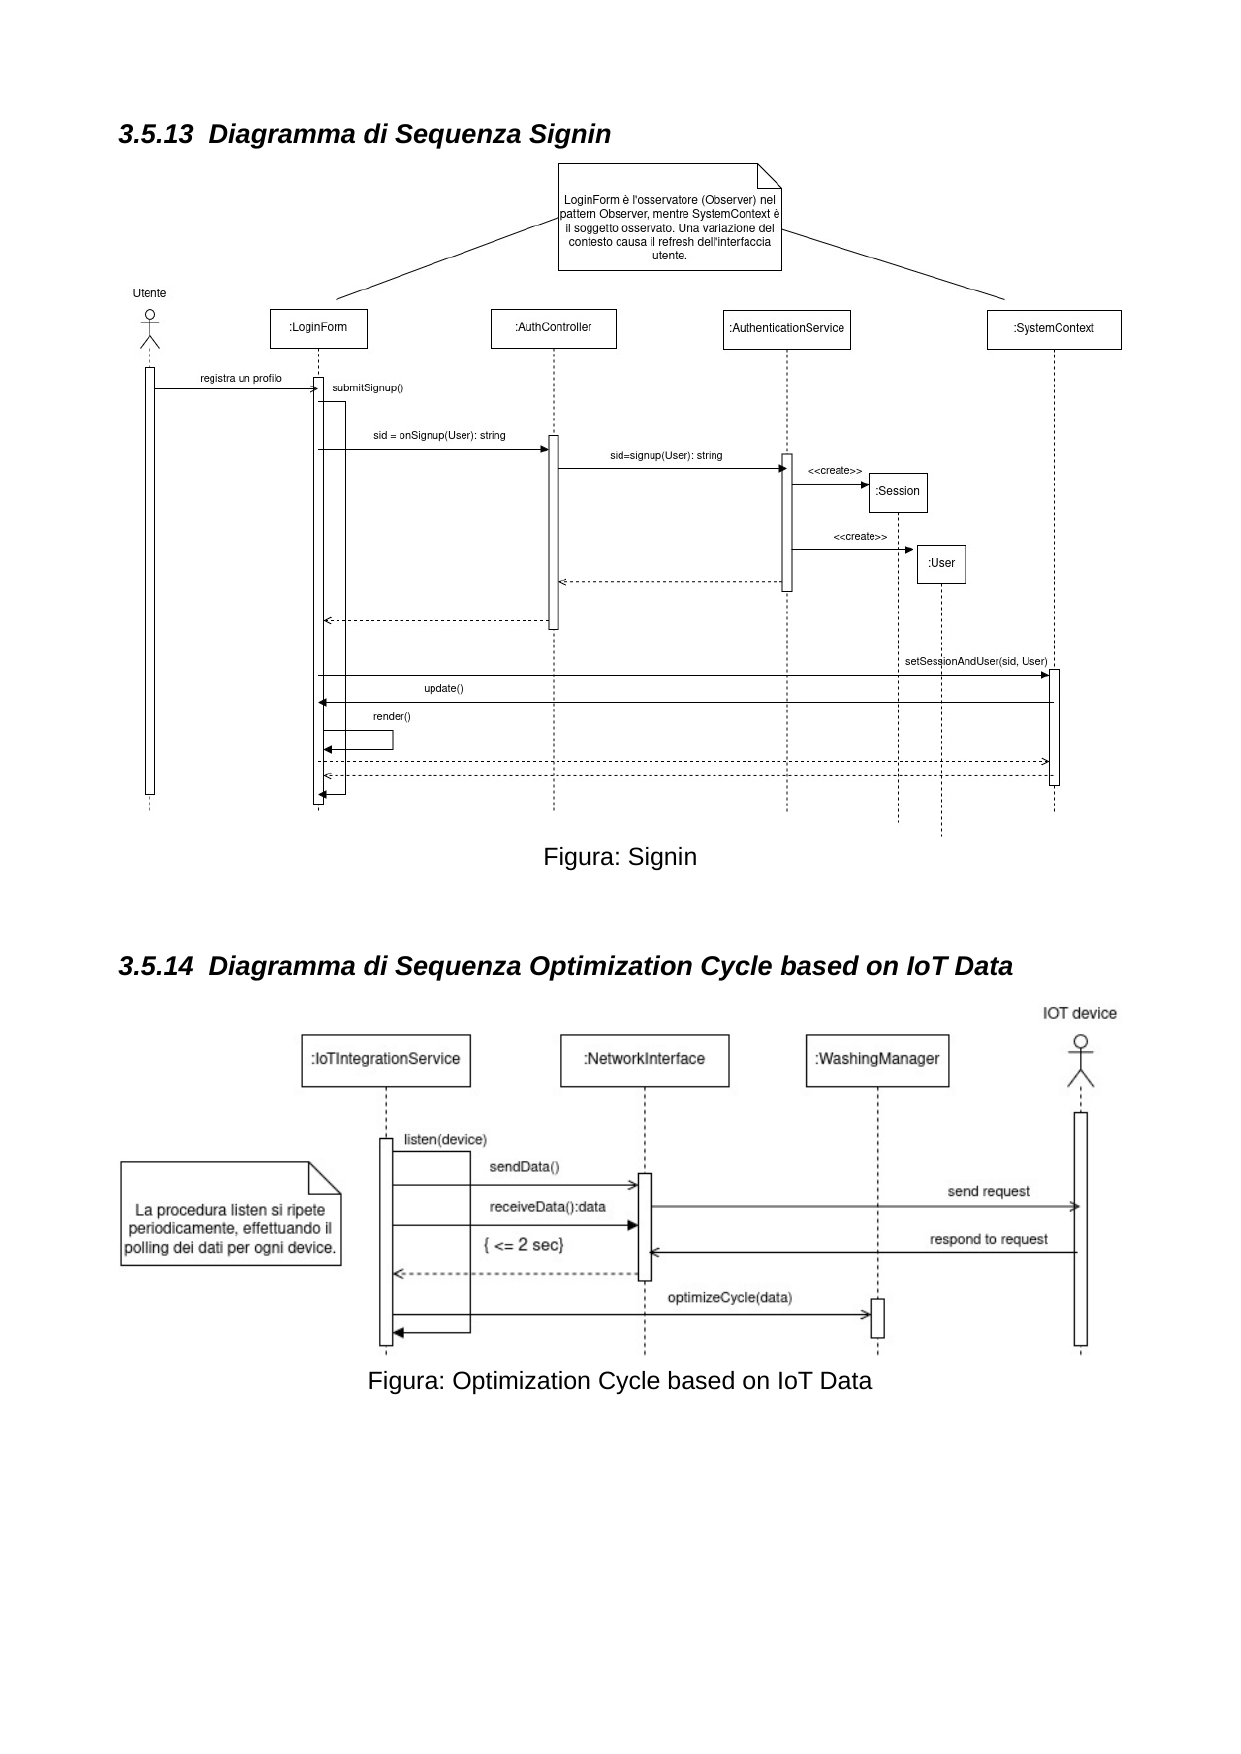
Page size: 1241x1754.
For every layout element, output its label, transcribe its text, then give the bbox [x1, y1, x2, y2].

subtitle 3.5.14 Diagramma di Sequenza Optimization Cycle based on IoT Data [118, 949, 1122, 981]
picture [118, 993, 1123, 1362]
text Figura: Signin [118, 838, 1122, 871]
subtitle 3.5.13 Diagramma di Sequenza Signin [118, 118, 1122, 149]
text Figura: Optimization Cycle based on IoT Data [118, 1362, 1122, 1394]
picture [118, 161, 1123, 838]
